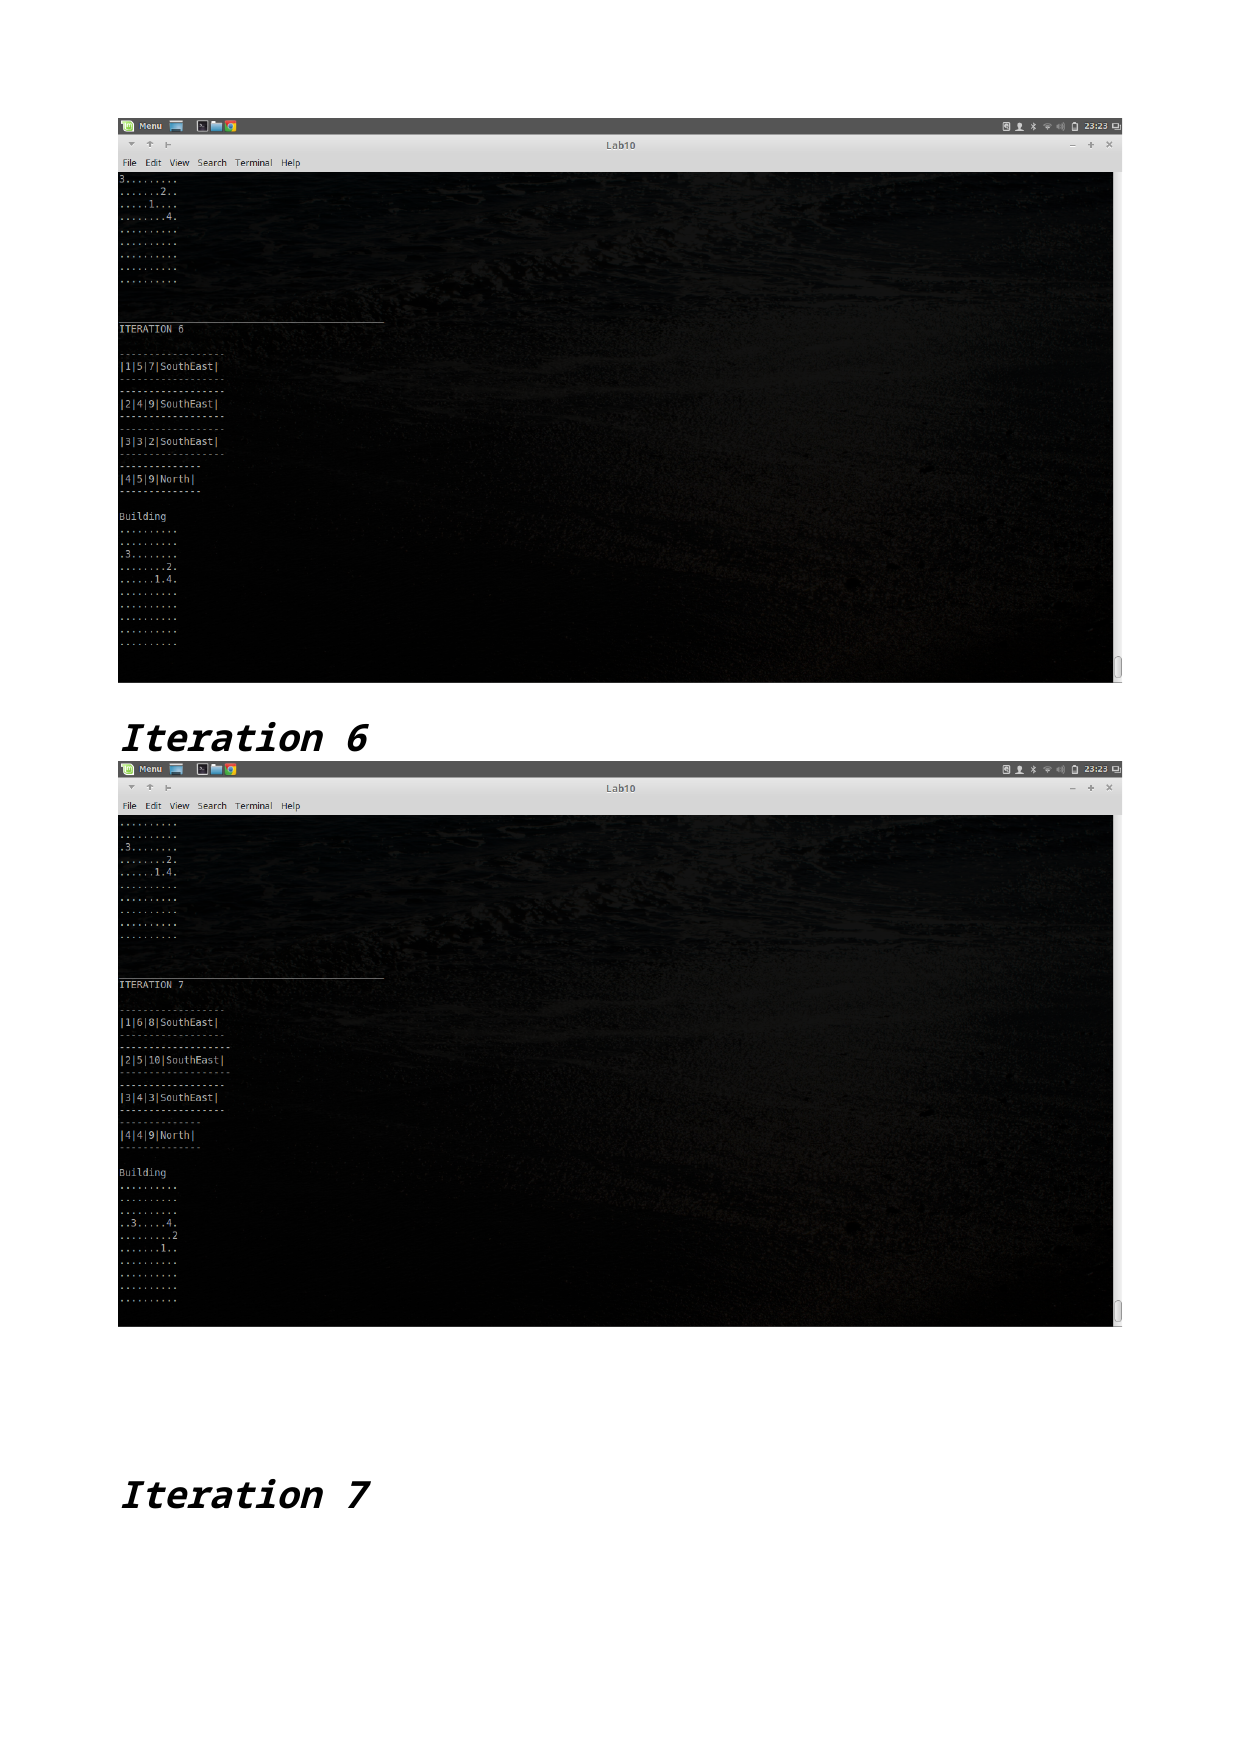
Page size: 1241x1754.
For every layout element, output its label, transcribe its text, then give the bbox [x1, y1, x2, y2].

text Iteration 7 [118, 1468, 1122, 1519]
text Iteration 6 [118, 711, 1122, 761]
picture [118, 761, 1123, 1327]
picture [118, 118, 1123, 683]
